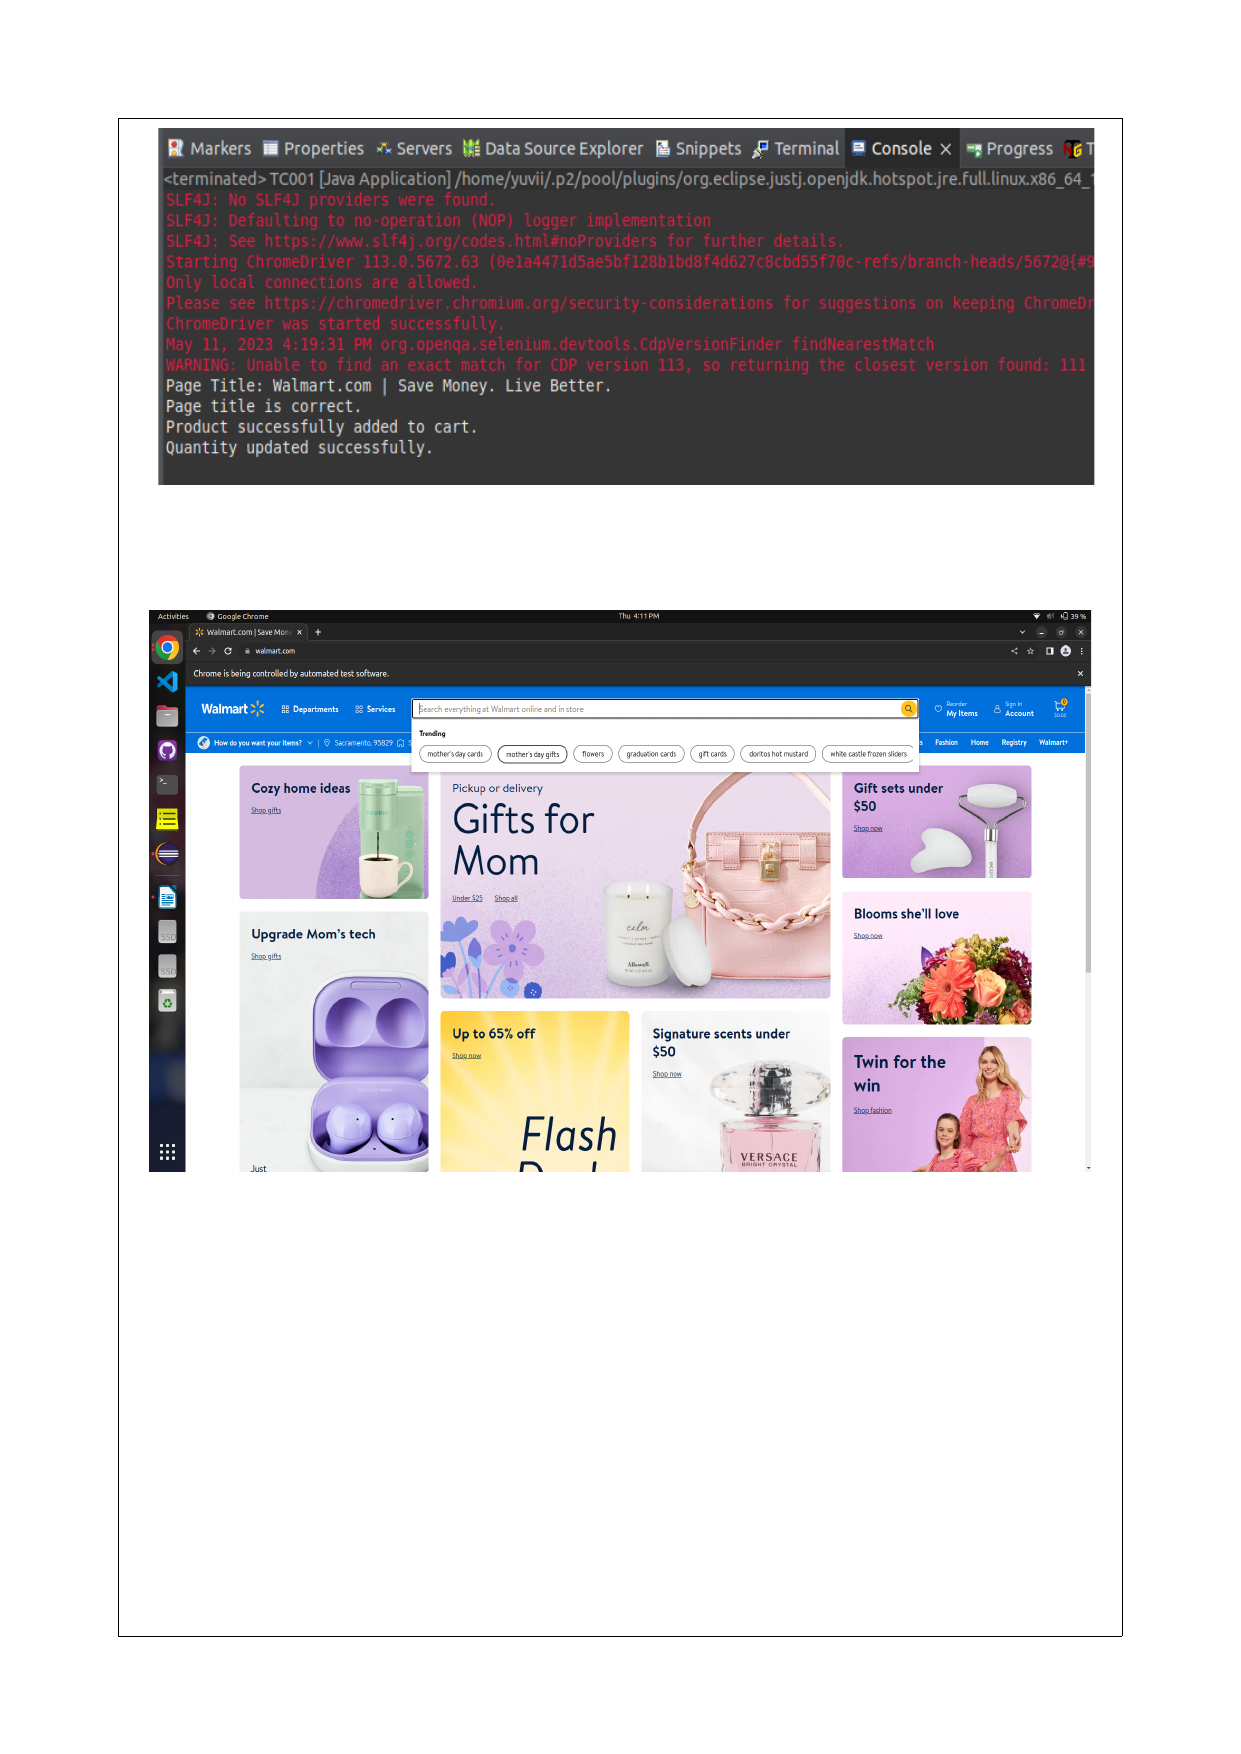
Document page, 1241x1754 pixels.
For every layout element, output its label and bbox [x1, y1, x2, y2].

picture [158, 128, 1095, 485]
picture [149, 610, 1092, 1172]
